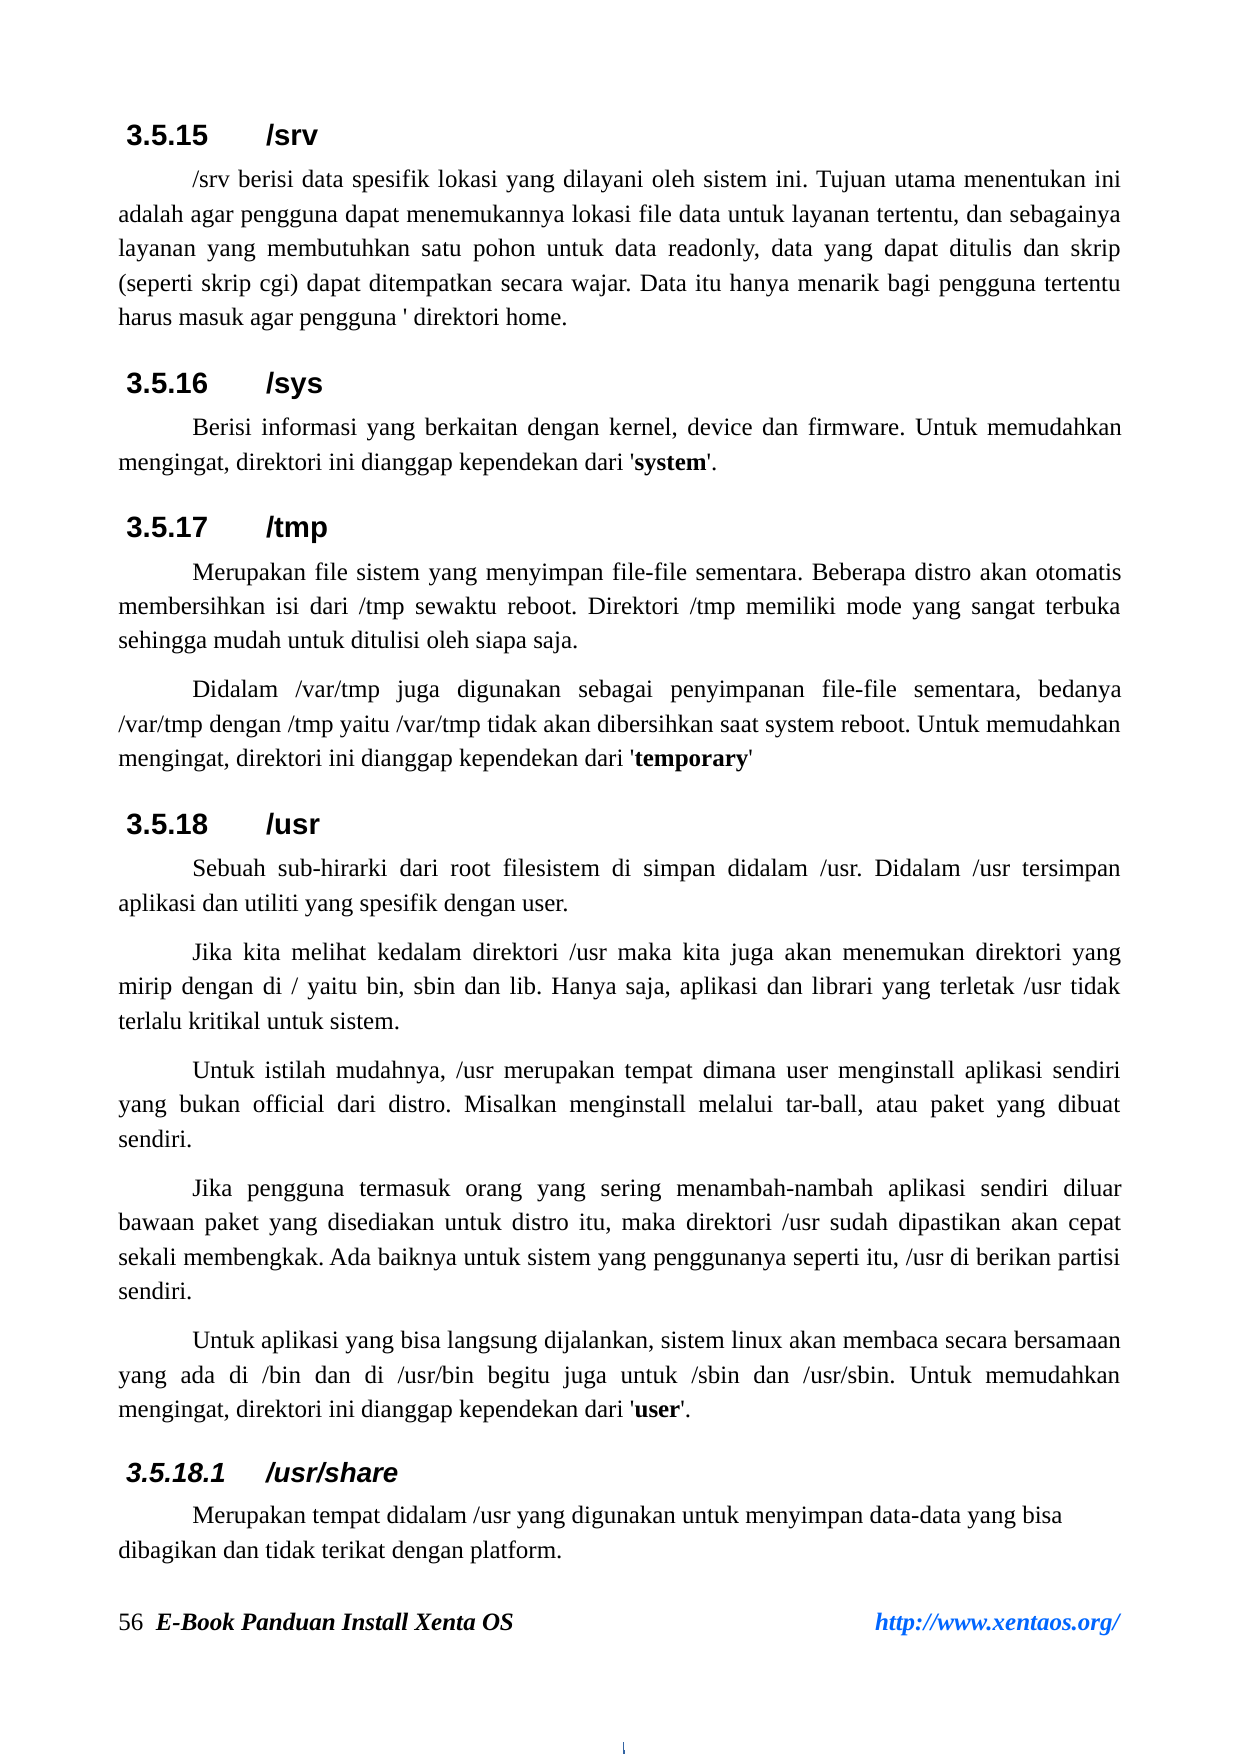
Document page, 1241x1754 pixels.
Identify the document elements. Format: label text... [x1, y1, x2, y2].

text Jika kita melihat kedalam direktori /usr maka kita juga akan menemukan direktori yang mirip dengan di / yaitu bin, sbin dan lib. Hanya saja, aplikasi dan librari yang terletak /usr tidak terlalu kritikal untuk sistem. [118, 937, 1122, 1035]
text Jika pengguna termasuk orang yang sering menambah-nambah aplikasi sendiri diluar bawaan paket yang disediakan untuk distro itu, maka direktori /usr sudah dipastikan akan cepat sekali membengkak. Ada baiknya untuk sistem yang penggunanya seperti itu, /usr di berikan partisi sendiri. [118, 1173, 1122, 1305]
text Berisi informasi yang berkaitan dengan kernel, device dan firmware. Untuk memudahkan mengingat, direktori ini dianggap kependekan dari 'system'. [118, 412, 1122, 475]
text Merupakan tempat didalam /usr yang digunakan untuk menyimpan data-data yang bisa dibagikan dan tidak terikat dengan platform. [118, 1500, 1122, 1564]
subtitle /usr [118, 807, 1122, 841]
text Untuk aplikasi yang bisa langsung dijalankan, sistem linux akan membaca secara bersamaan yang ada di /bin dan di /usr/bin begitu juga untuk /sbin dan /usr/sbin. Untuk memudahkan mengingat, direktori ini dianggap kependekan dari 'user'. [118, 1326, 1122, 1423]
subtitle /sys [118, 366, 1122, 400]
text /srv berisi data spesifik lokasi yang dilayani oleh sistem ini. Tujuan utama menentukan ini adalah agar pengguna dapat menemukannya lokasi file data untuk layanan tertentu, dan sebagainya layanan yang membutuhkan satu pohon untuk data readonly, data yang dapat ditulis dan skrip (seperti skrip cgi) dapat ditempatkan secara wajar. Data itu hanya menarik bagi pengguna tertentu harus masuk agar pengguna ' direktori home. [118, 164, 1122, 331]
text Merupakan file sistem yang menyimpan file-file sementara. Beberapa distro akan otomatis membersihkan isi dari /tmp sewaktu reboot. Direktori /tmp memiliki mode yang sangat terbuka sehingga mudah untuk ditulisi oleh siapa saja. [118, 557, 1122, 654]
subtitle /srv [118, 118, 1122, 152]
text Didalam /var/tmp juga digunakan sebagai penyimpanan file-file sementara, bedanya /var/tmp dengan /tmp yaitu /var/tmp tidak akan dibersihkan saat system reboot. Untuk memudahkan mengingat, direktori ini dianggap kependekan dari 'temporary' [118, 674, 1122, 772]
subtitle /tmp [118, 510, 1122, 544]
text Sebuah sub-hirarki dari root filesistem di simpan didalam /usr. Didalam /usr tersimpan aplikasi dan utiliti yang spesifik dengan user. [118, 853, 1122, 917]
subtitle /usr/share [118, 1456, 1122, 1488]
text Untuk istilah mudahnya, /usr merupakan tempat dimana user menginstall aplikasi sendiri yang bukan official dari distro. Misalkan menginstall melalui tar-ball, atau paket yang dibuat sendiri. [118, 1055, 1122, 1153]
